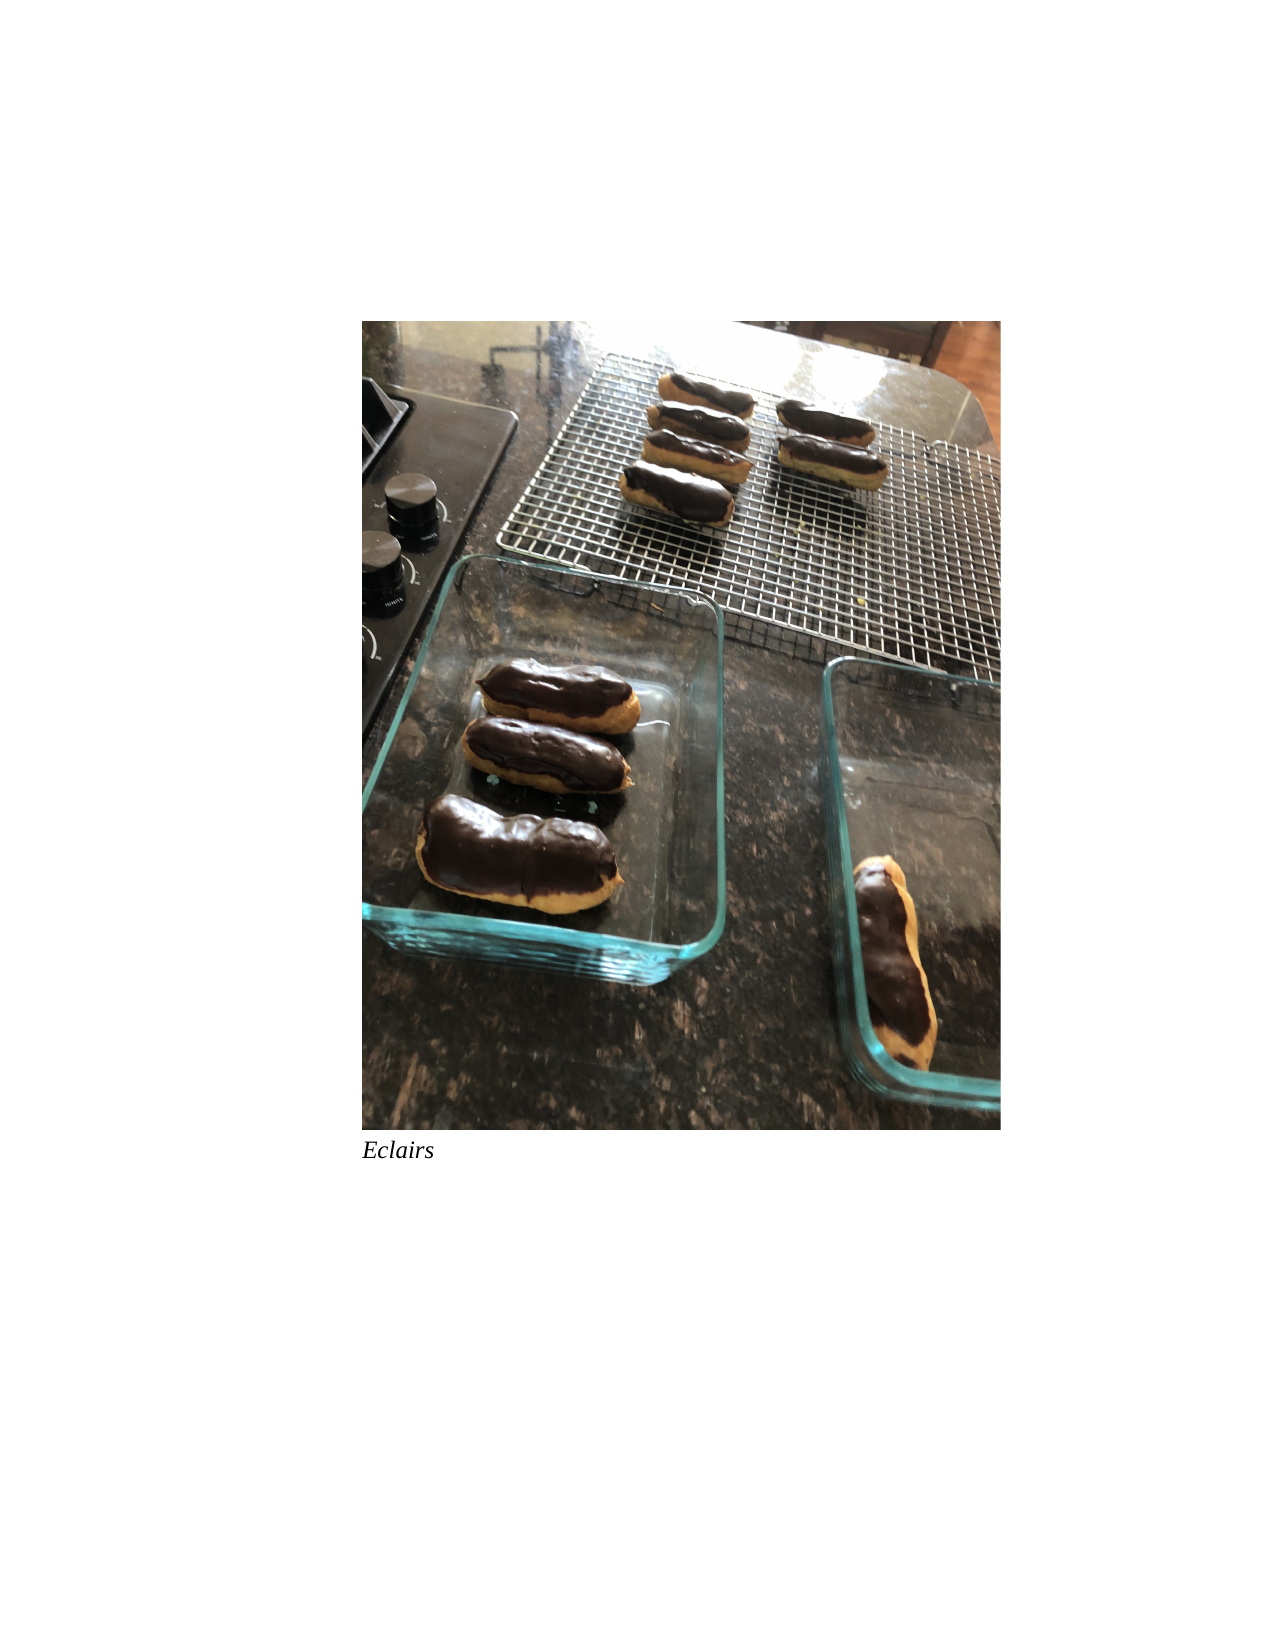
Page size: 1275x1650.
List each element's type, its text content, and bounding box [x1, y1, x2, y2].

text Eclairs [362, 1130, 1001, 1164]
text [362, 322, 1001, 1129]
